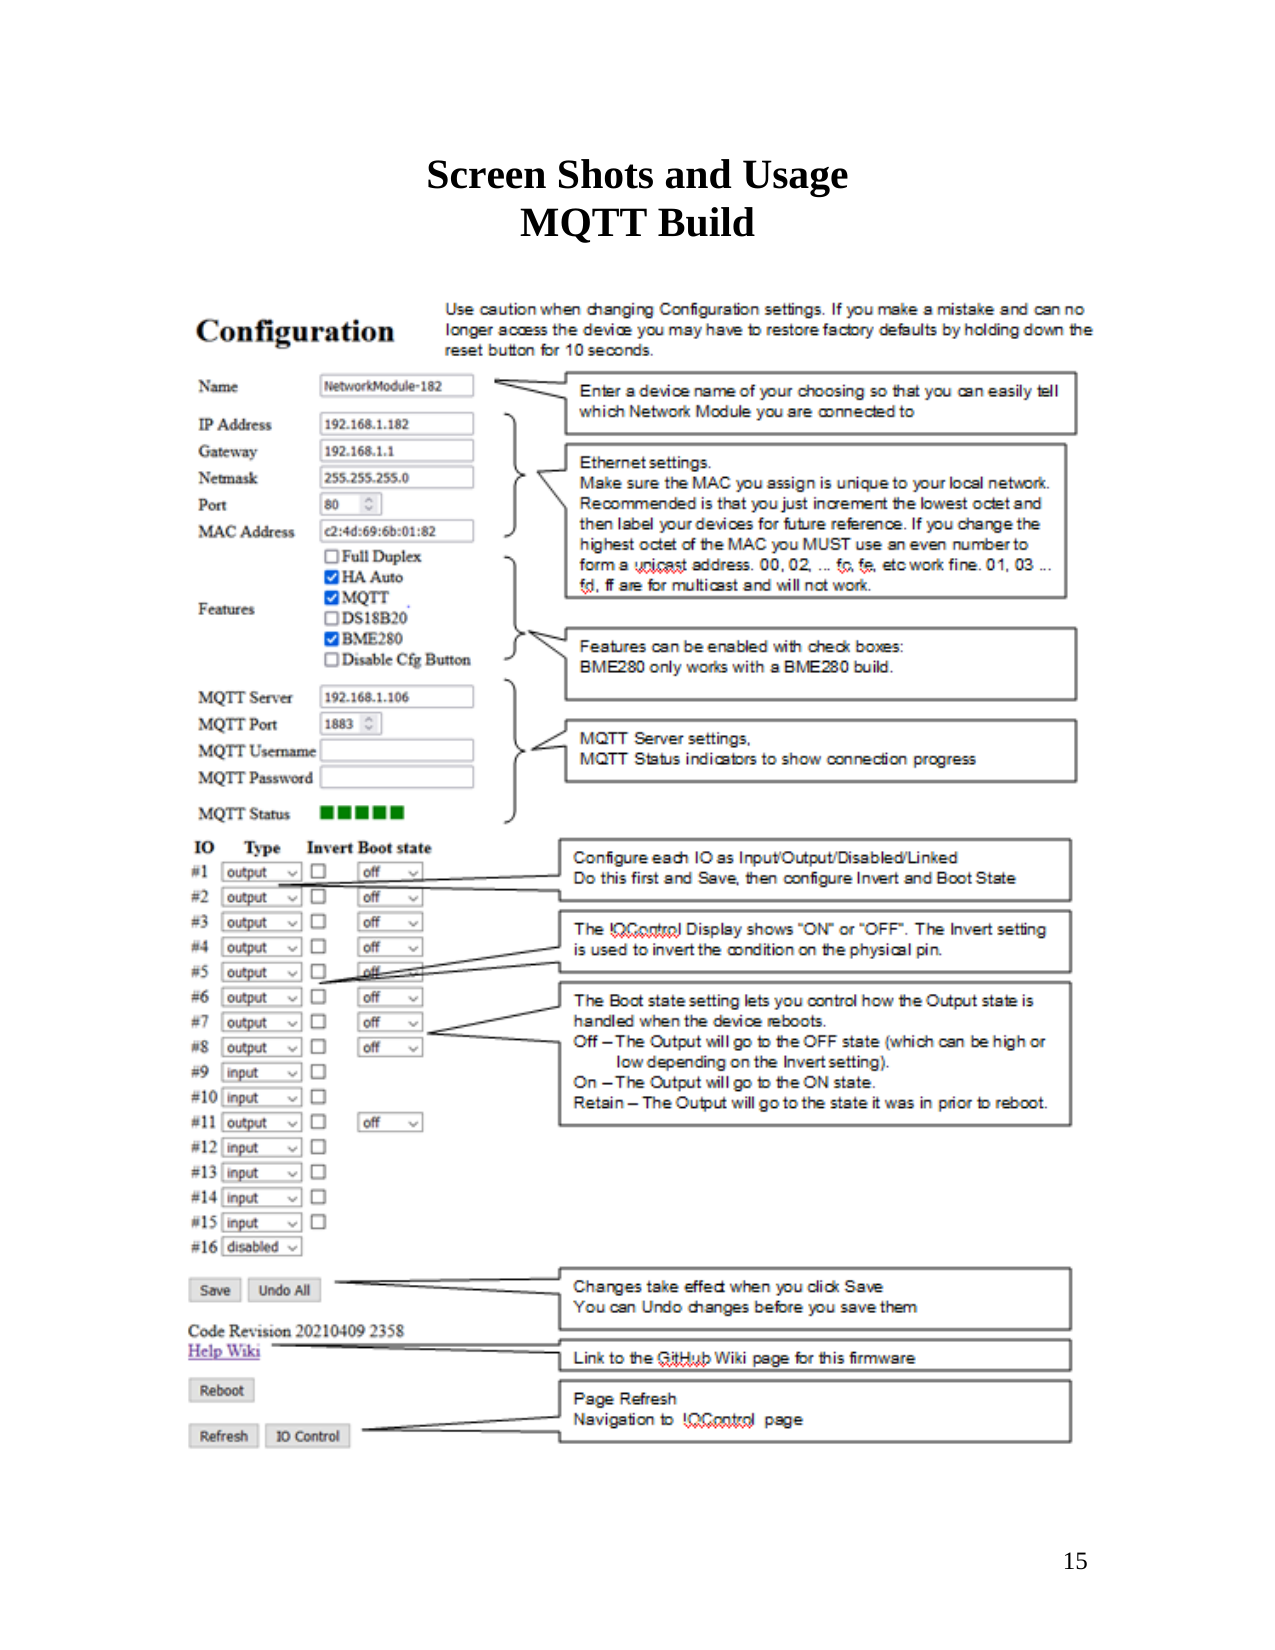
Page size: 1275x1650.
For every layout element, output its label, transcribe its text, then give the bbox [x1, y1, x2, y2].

text Screen Shots and Usage [187, 150, 1087, 198]
text MQTT Build [187, 198, 1087, 246]
picture [187, 293, 1107, 1461]
